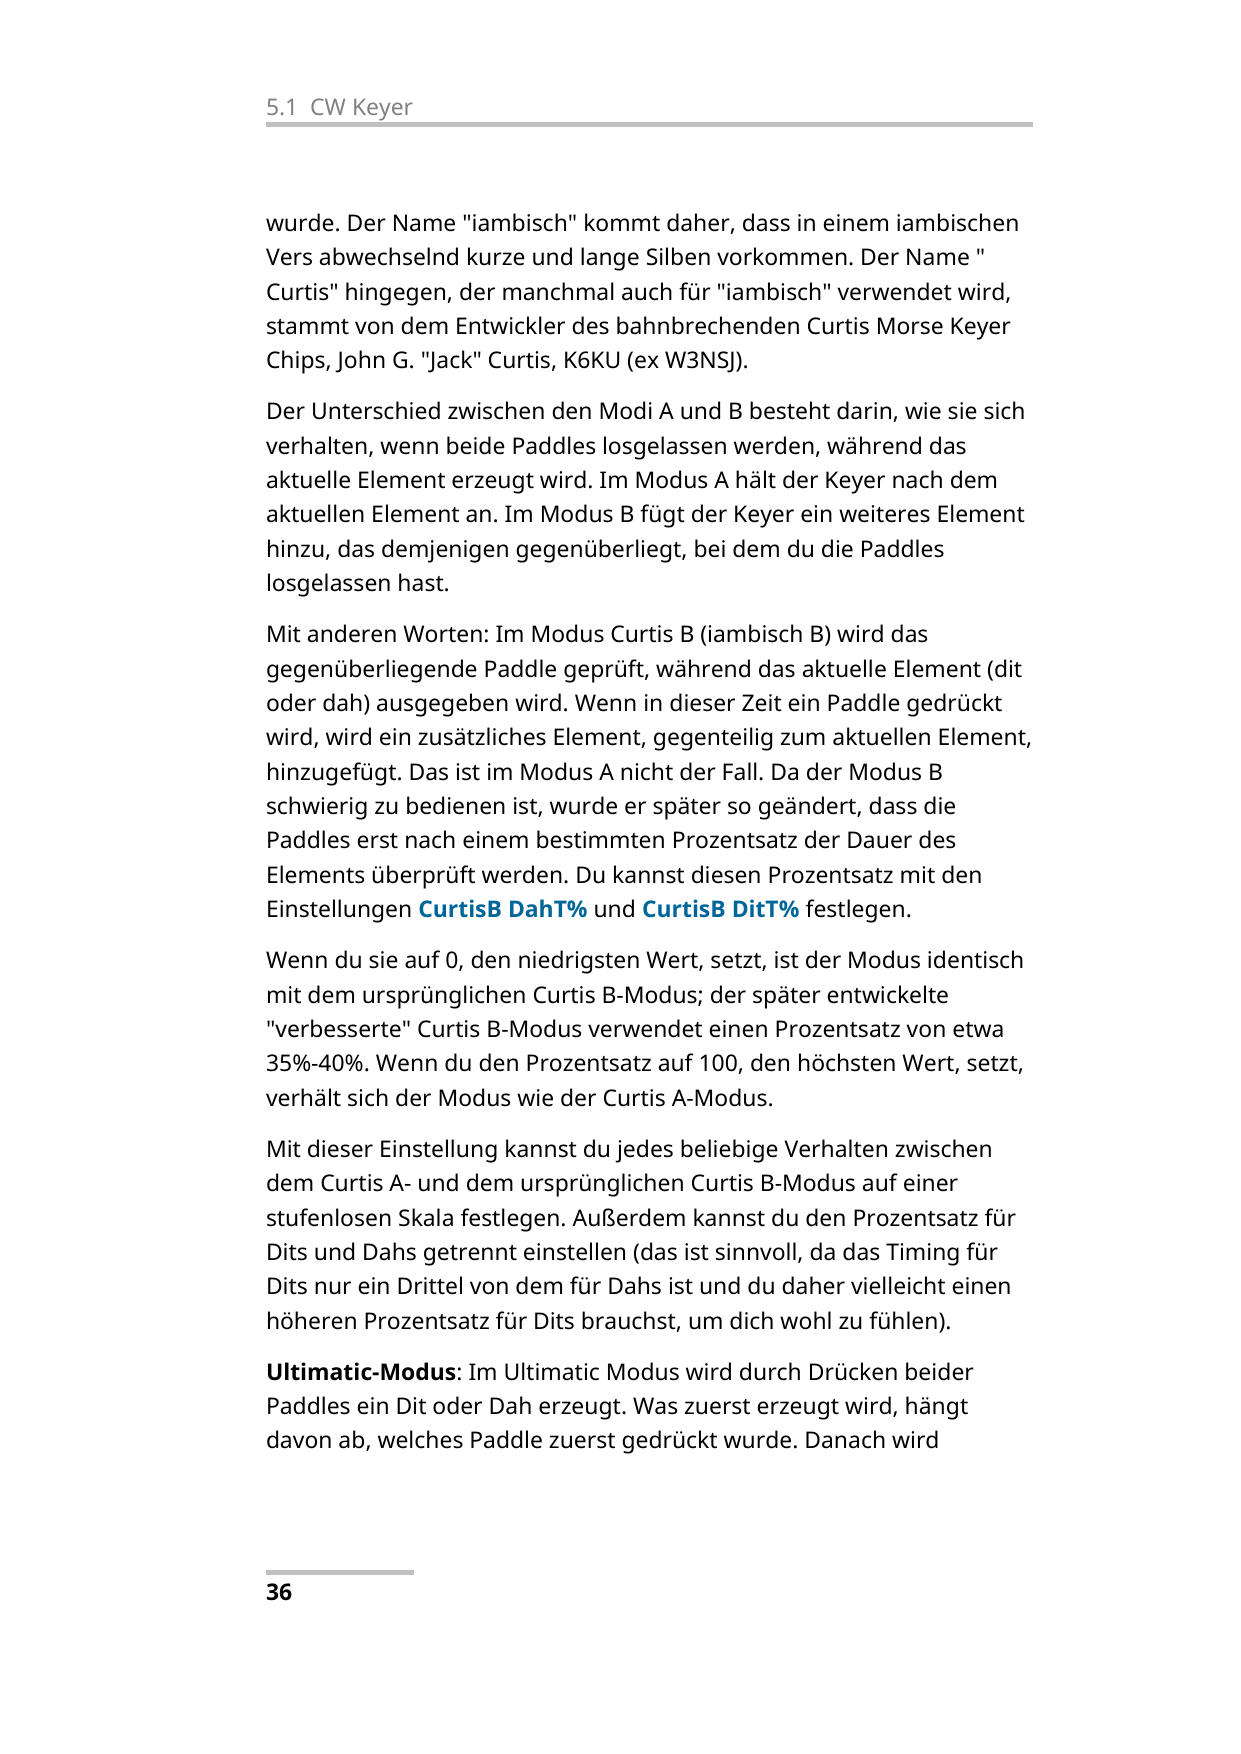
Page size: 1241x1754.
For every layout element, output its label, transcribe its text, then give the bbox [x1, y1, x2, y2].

text Mit dieser Einstellung kannst du jedes beliebige Verhalten zwischen dem Curtis A- und dem ursprünglichen Curtis B-Modus auf einer stufenlosen Skala festlegen. Außerdem kannst du den Prozentsatz für Dits und Dahs getrennt einstellen (das ist sinnvoll, da das Timing für Dits nur ein Drittel von dem für Dahs ist und du daher vielleicht einen höheren Prozentsatz für Dits brauchst, um dich wohl zu fühlen). [266, 1133, 1033, 1336]
text wurde. Der Name "iambisch" kommt daher, dass in einem iambischen Vers abwechselnd kurze und lange Silben vorkommen. Der Name " Curtis" hingegen, der manchmal auch für "iambisch" verwendet wird, stammt von dem Entwickler des bahnbrechenden Curtis Morse Keyer Chips, John G. "Jack" Curtis, K6KU (ex W3NSJ). [266, 207, 1033, 376]
text Wenn du sie auf 0, den niedrigsten Wert, setzt, ist der Modus identisch mit dem ursprünglichen Curtis B-Modus; der später entwickelte "verbesserte" Curtis B-Modus verwendet einen Prozentsatz von etwa 35%-40%. Wenn du den Prozentsatz auf 100, den höchsten Wert, setzt, verhält sich der Modus wie der Curtis A-Modus. [266, 944, 1033, 1113]
text Der Unterschied zwischen den Modi A und B besteht darin, wie sie sich verhalten, wenn beide Paddles losgelassen werden, während das aktuelle Element erzeugt wird. Im Modus A hält der Keyer nach dem aktuellen Element an. Im Modus B fügt der Keyer ein weiteres Element hinzu, das demjenigen gegenüberliegt, bei dem du die Paddles losgelassen hast. [266, 395, 1033, 598]
text Mit anderen Worten: Im Modus Curtis B (iambisch B) wird das gegenüberliegende Paddle geprüft, während das aktuelle Element (dit oder dah) ausgegeben wird. Wenn in dieser Zeit ein Paddle gedrückt wird, wird ein zusätzliches Element, gegenteilig zum aktuellen Element, hinzugefügt. Das ist im Modus A nicht der Fall. Da der Modus B schwierig zu bedienen ist, wurde er später so geändert, dass die Paddles erst nach einem bestimmten Prozentsatz der Dauer des Elements überprüft werden. Du kannst diesen Prozentsatz mit den Einstellungen CurtisB DahT% und CurtisB DitT% festlegen. [266, 618, 1033, 924]
text Ultimatic-Modus: Im Ultimatic Modus wird durch Drücken beider Paddles ein Dit oder Dah erzeugt. Was zuerst erzeugt wird, hängt davon ab, welches Paddle zuerst gedrückt wurde. Danach wird [266, 1356, 1033, 1456]
